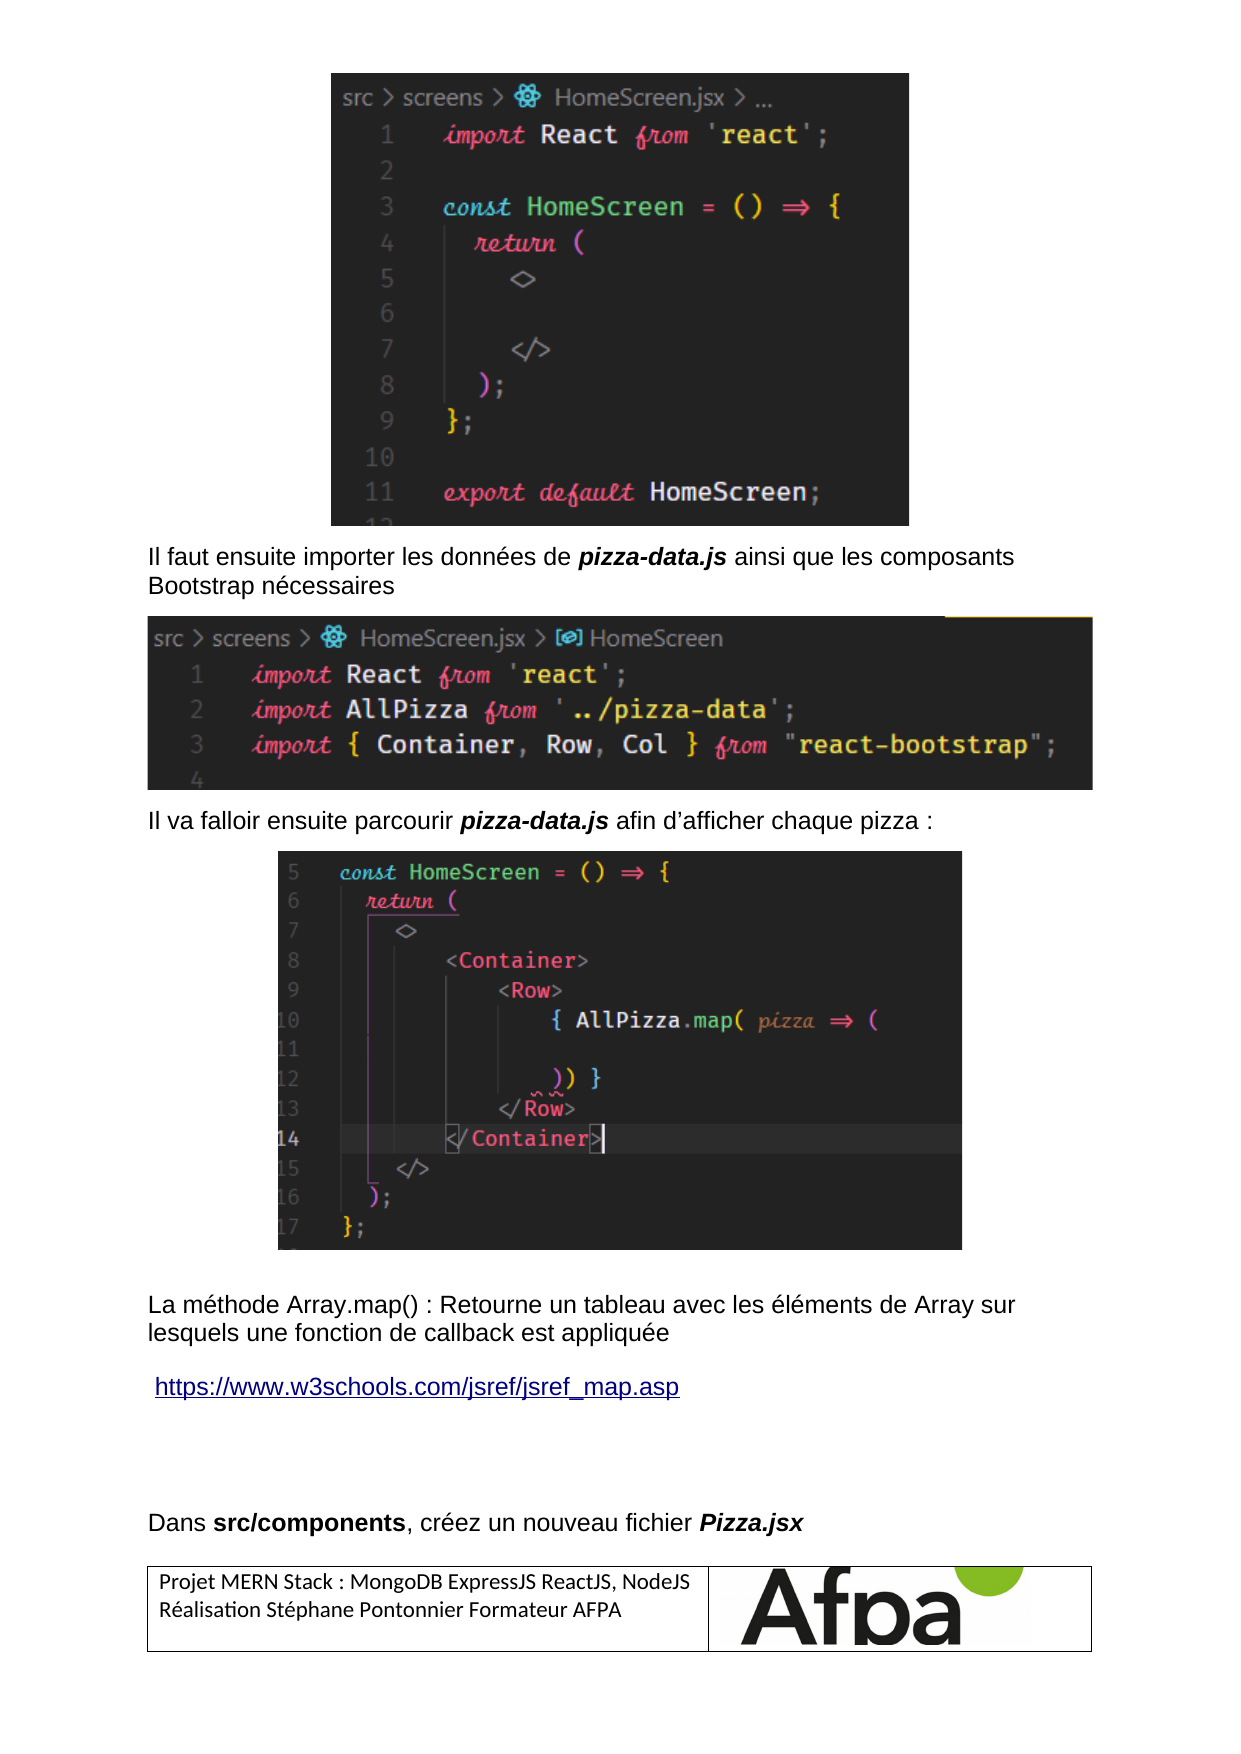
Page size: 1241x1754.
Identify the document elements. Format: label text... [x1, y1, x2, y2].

subtitle La méthode Array.map() : Retourne un tableau avec les éléments de Array sur lesquels une fonction de callback est appliquée [148, 1289, 1093, 1347]
text Il faut ensuite importer les données de pizza-data.js ainsi que les composants Bootstrap nécessaires [148, 542, 1093, 599]
text https://www.w3schools.com/jsref/jsref_map.asp [148, 1372, 1093, 1401]
text Dans src/components, créez un nouveau fichier Pizza.jsx [148, 1508, 1093, 1537]
text Il va falloir ensuite parcourir pizza-data.js afin d’afficher chaque pizza : [148, 806, 1093, 835]
